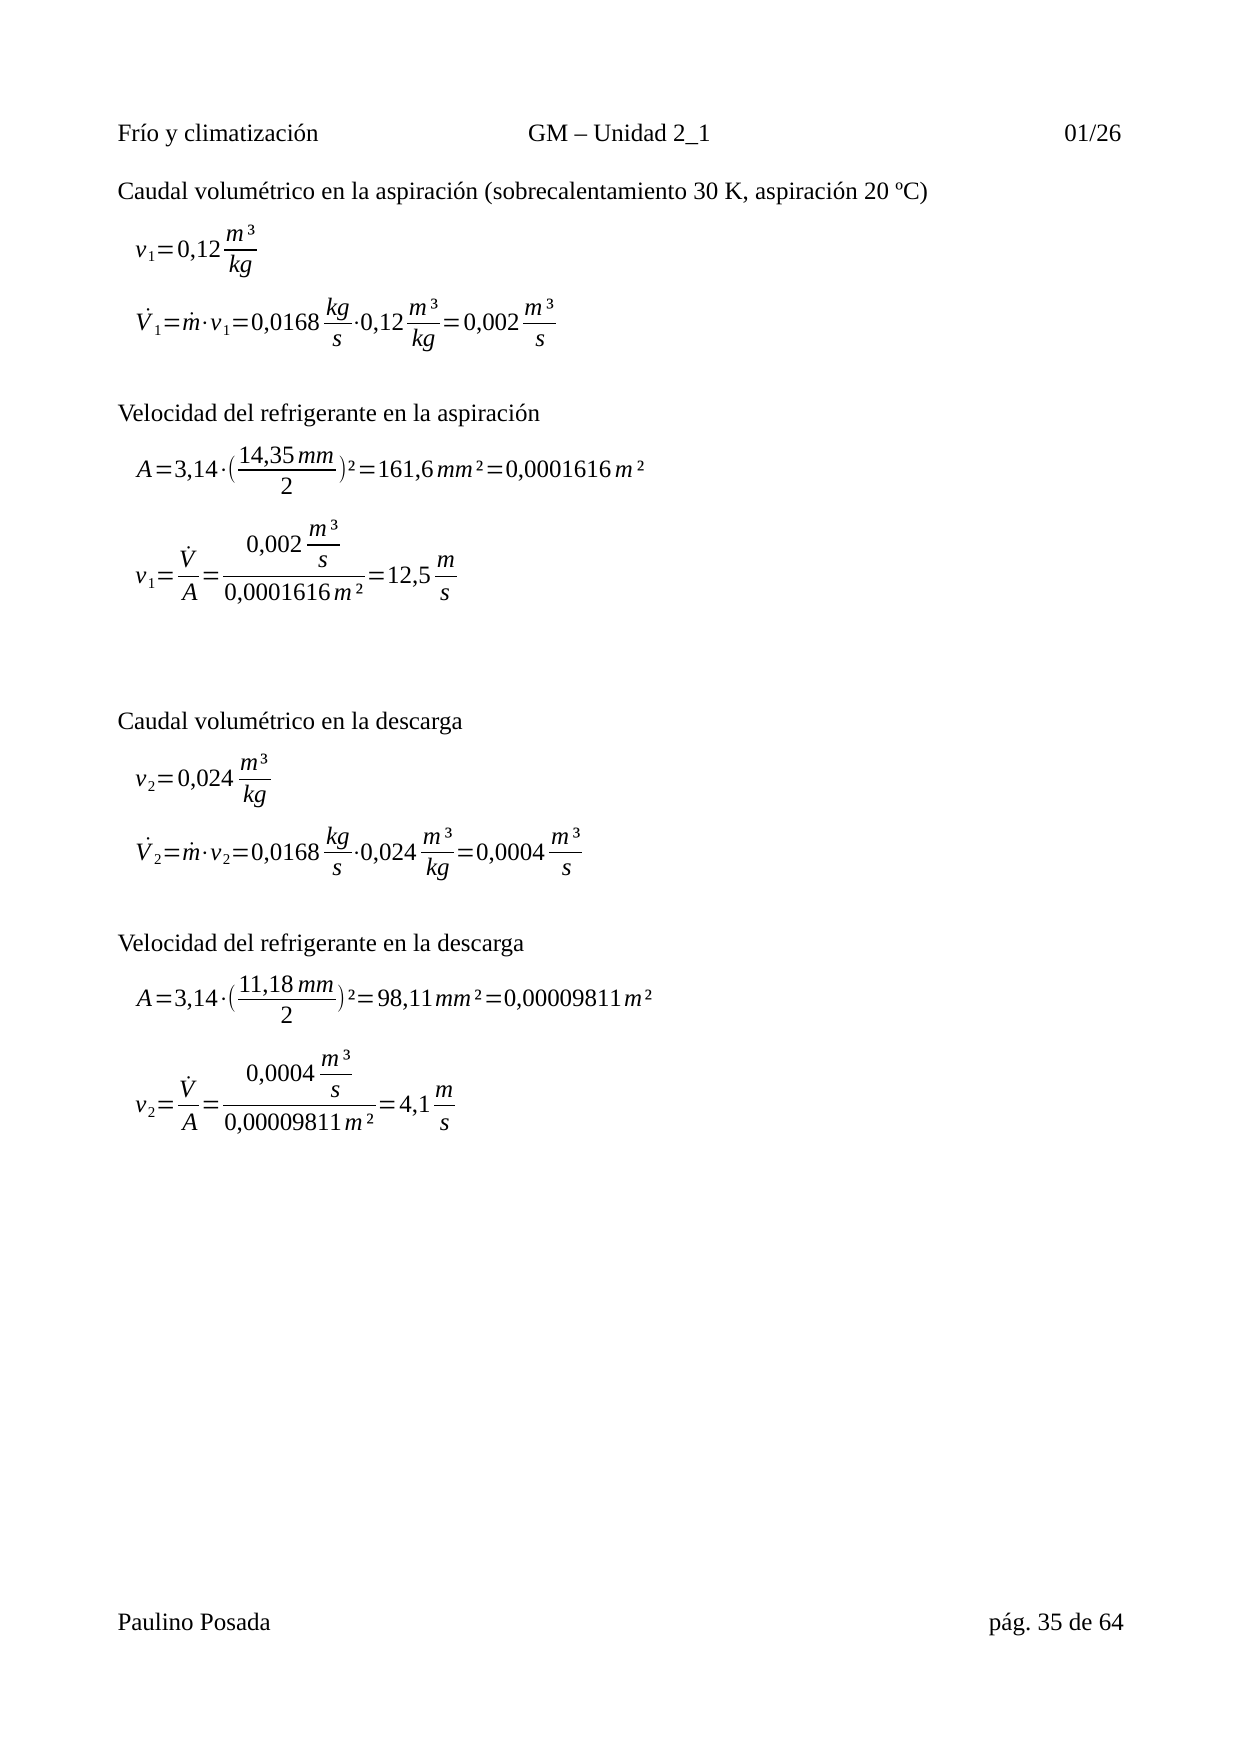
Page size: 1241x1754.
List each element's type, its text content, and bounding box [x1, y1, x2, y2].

text Velocidad del refrigerante en la descarga [117, 928, 1123, 956]
text Caudal volumétrico en la descarga [117, 706, 1123, 734]
text Caudal volumétrico en la aspiración (sobrecalentamiento 30 K, aspiración 20 ºC) [117, 176, 1123, 205]
text Velocidad del refrigerante en la aspiración [117, 398, 1123, 427]
